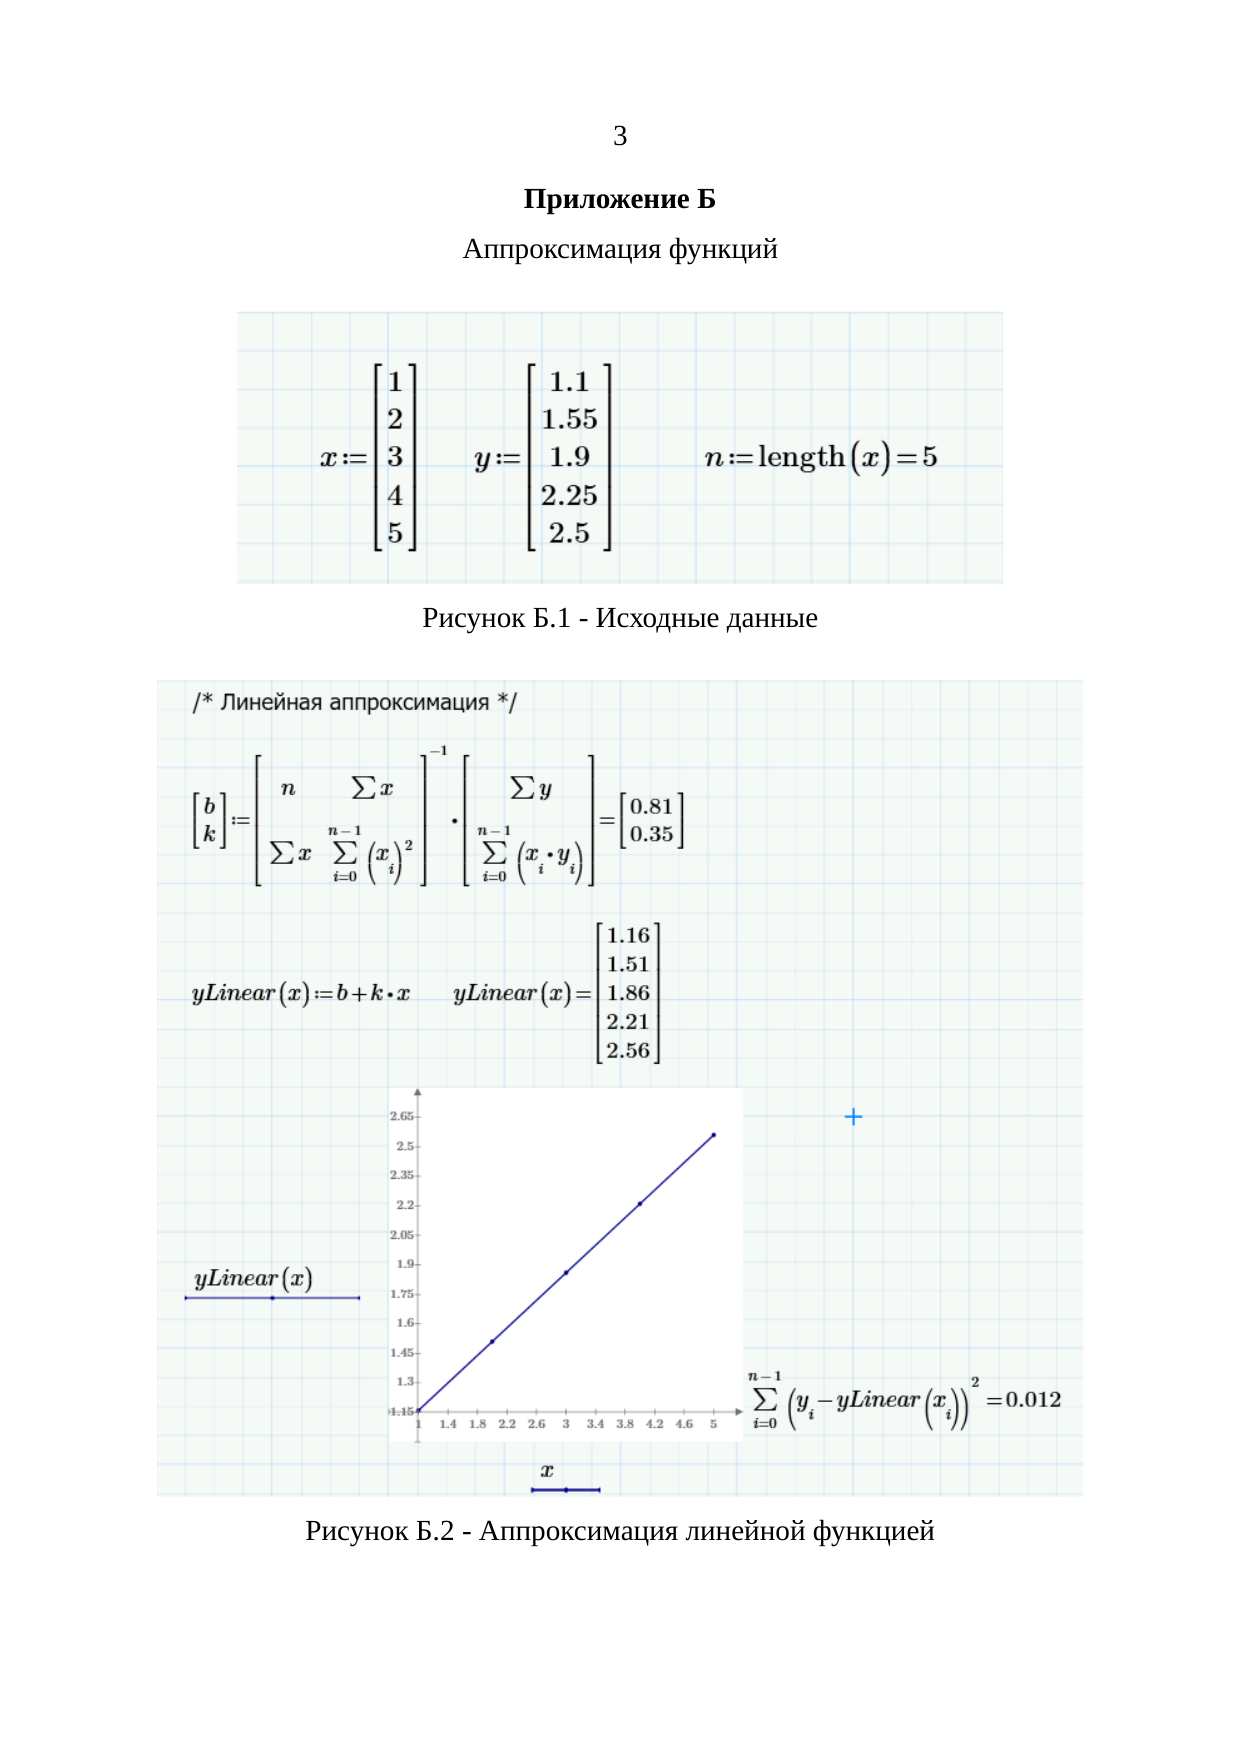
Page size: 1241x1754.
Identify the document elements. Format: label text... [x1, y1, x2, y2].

title Аппроксимация функций [118, 231, 1122, 265]
text Рисунок Б.1 - Исходные данные [237, 584, 1003, 634]
text Рисунок Б.2 - Аппроксимация линейной функцией [157, 1497, 1083, 1547]
subtitle Приложение Б [118, 181, 1122, 215]
picture [237, 311, 1004, 584]
picture [157, 680, 1084, 1497]
